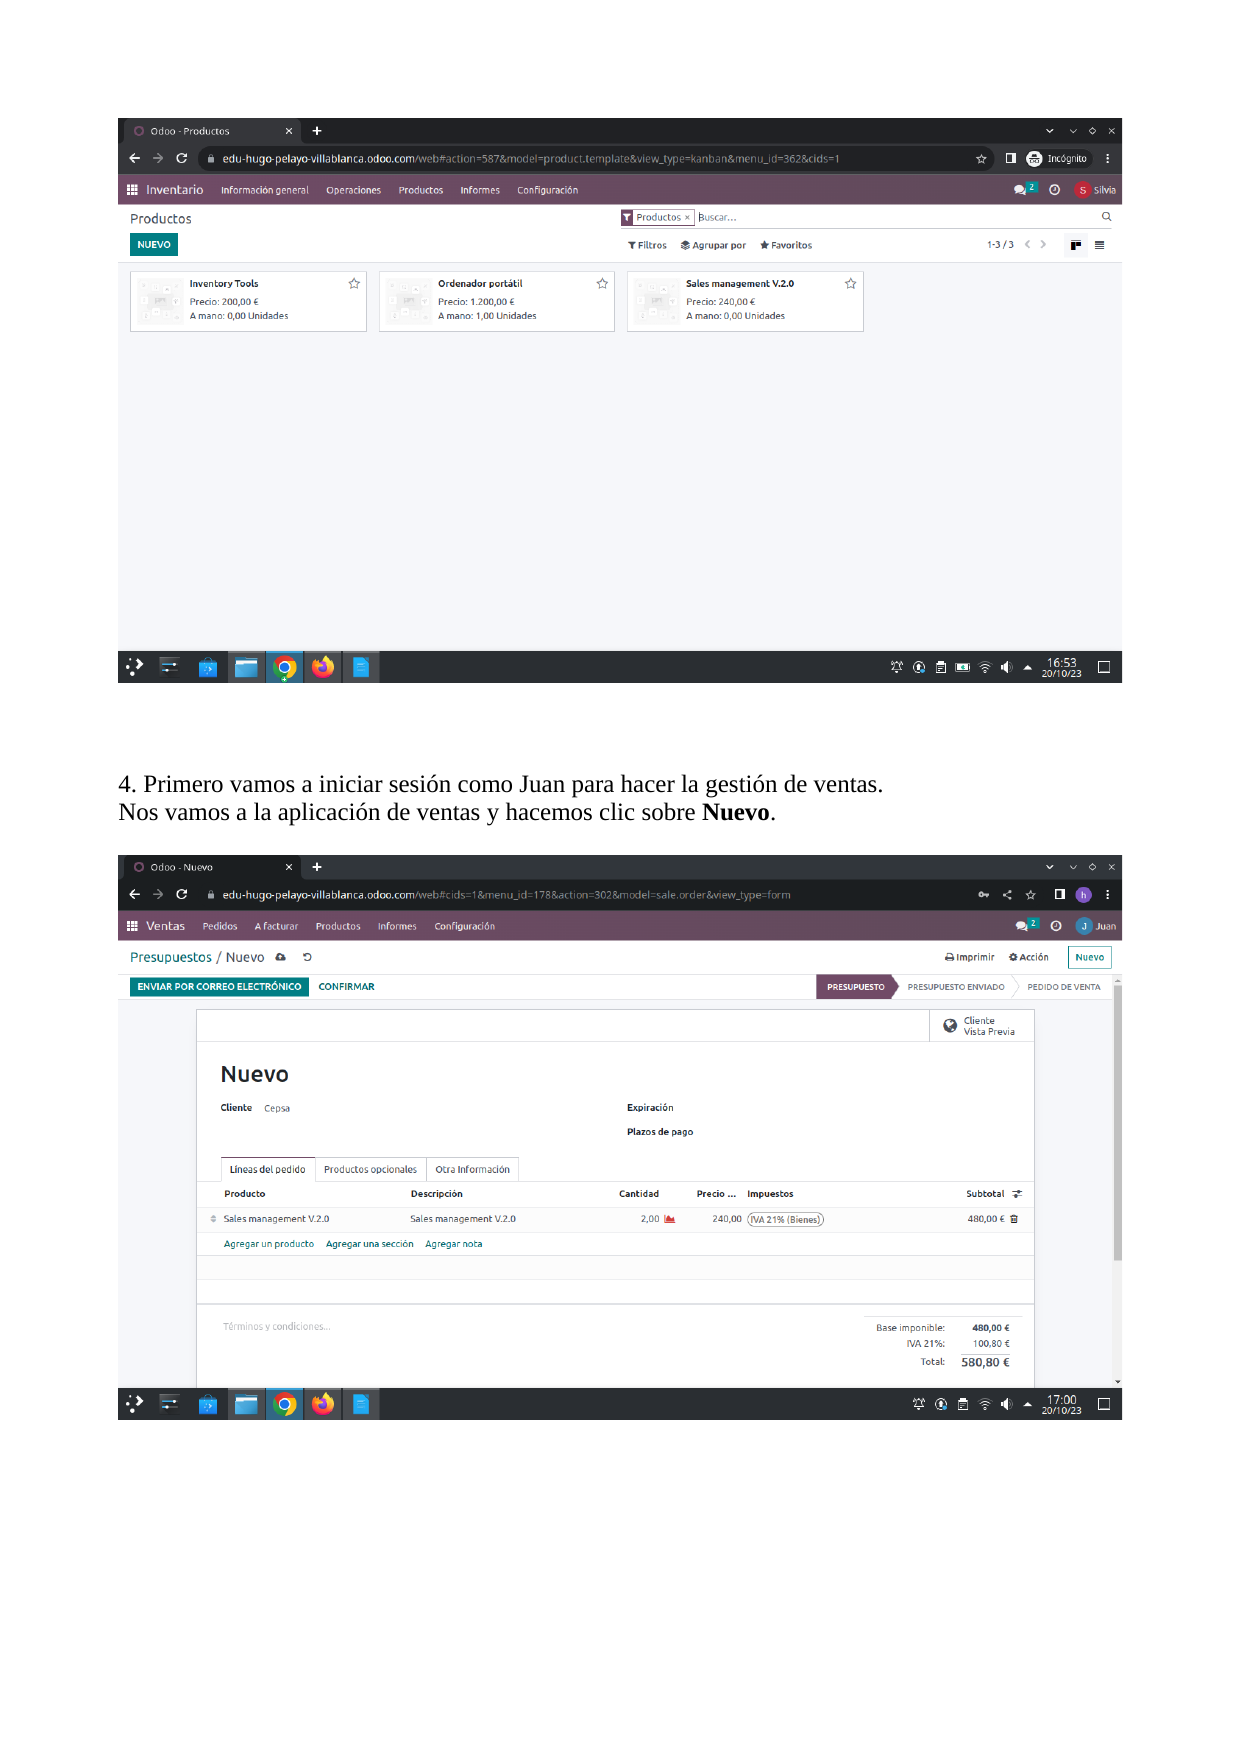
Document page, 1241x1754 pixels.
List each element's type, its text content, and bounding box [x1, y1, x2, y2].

text 4. Primero vamos a iniciar sesión como Juan para hacer la gestión de ventas. [118, 769, 1122, 797]
text Nos vamos a la aplicación de ventas y hacemos clic sobre Nuevo. [118, 797, 1122, 826]
picture [118, 855, 1123, 1420]
picture [118, 118, 1123, 683]
